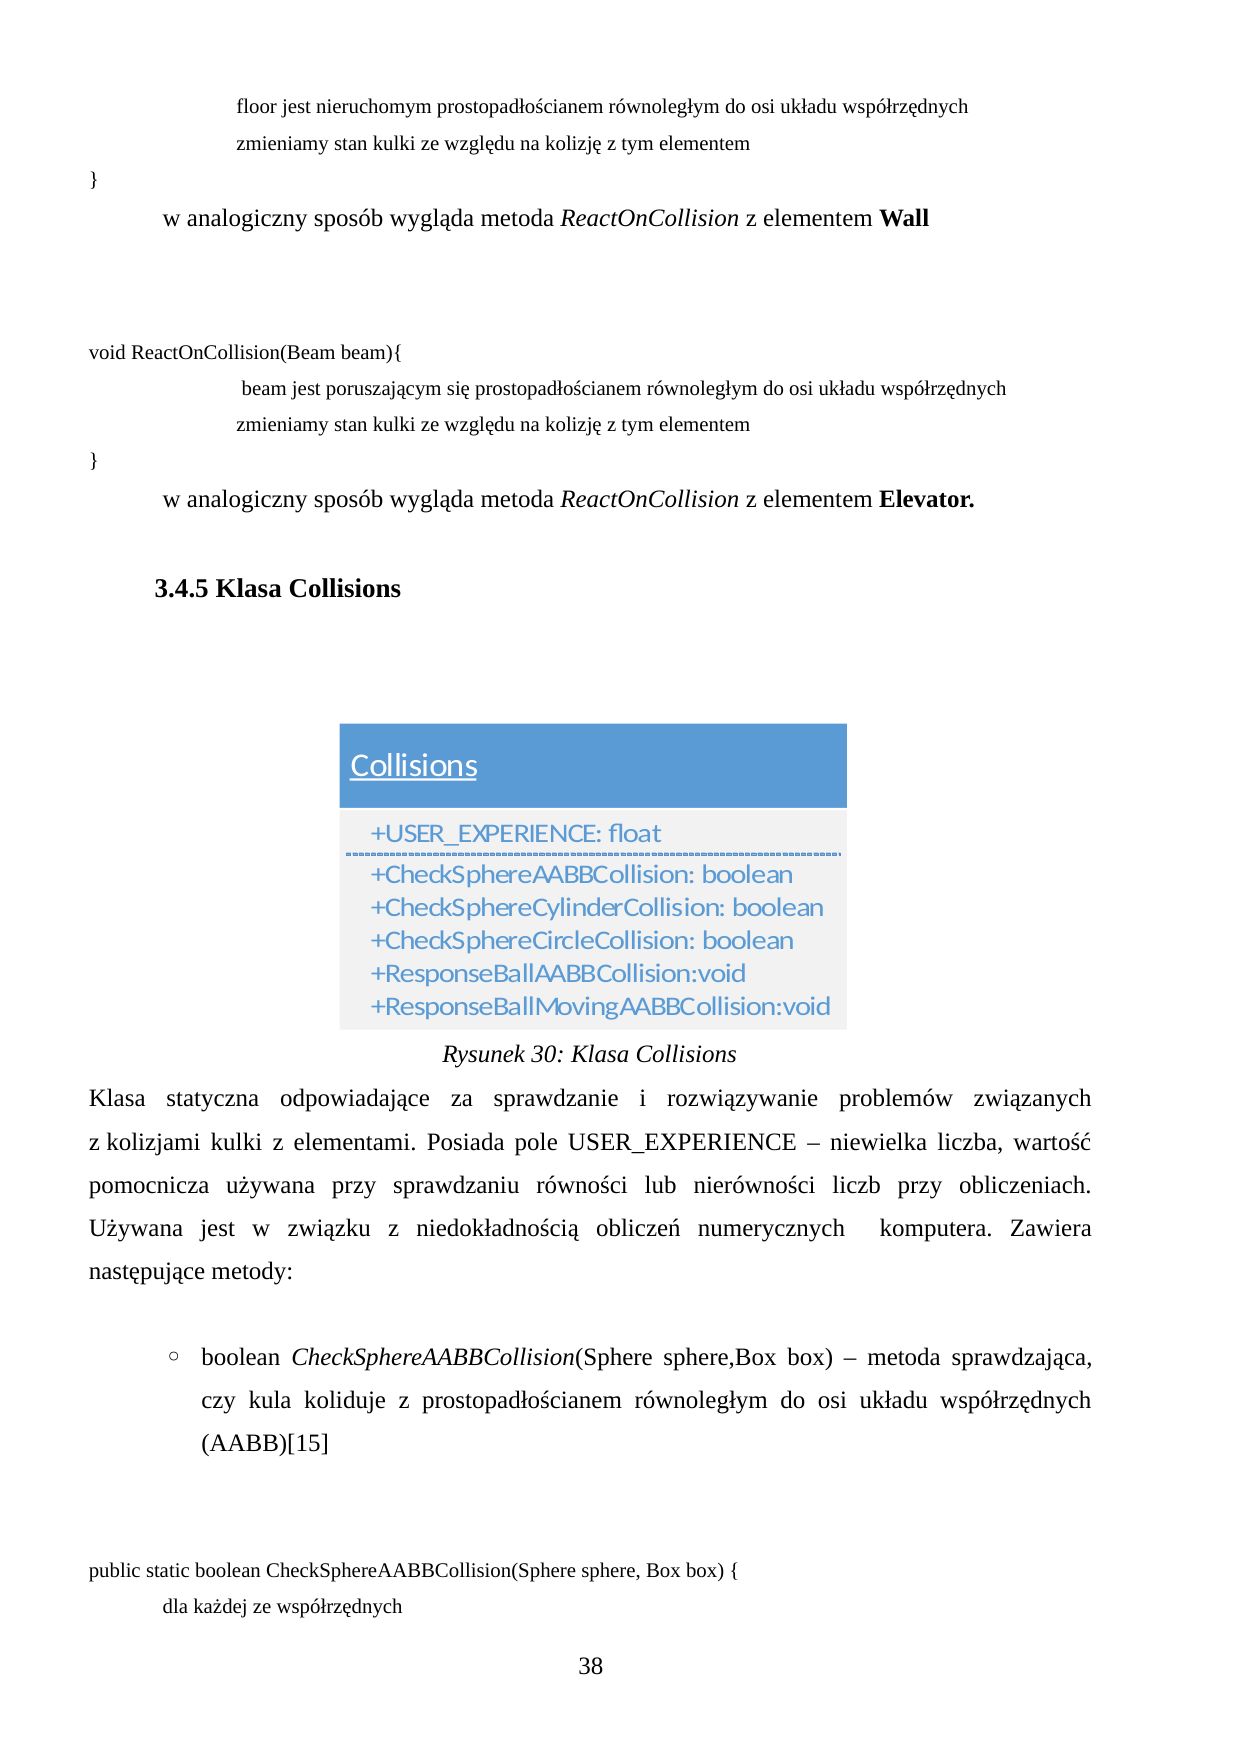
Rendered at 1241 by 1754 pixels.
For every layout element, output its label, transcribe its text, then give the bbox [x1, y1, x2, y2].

text } [88, 448, 1093, 472]
text w analogiczny sposób wygląda metoda ReactOnCollision z elementem Wall [88, 203, 1093, 231]
text Rysunek 30: Klasa Collisions [332, 1037, 849, 1067]
text floor jest nieruchomym prostopadłościanem równoległym do osi układu współrzędnych [88, 94, 1093, 118]
text public static boolean CheckSphereAABBCollision(Sphere sphere, Box box) { [88, 1558, 1093, 1582]
text dla każdej ze współrzędnych [88, 1594, 1093, 1618]
text w analogiczny sposób wygląda metoda ReactOnCollision z elementem Elevator. [88, 484, 1093, 513]
text zmieniamy stan kulki ze względu na kolizję z tym elementem [88, 131, 1093, 154]
text Klasa statyczna odpowiadające za sprawdzanie i rozwiązywanie problemów związanych z kolizjami kulki z elementami. Posiada pole USER_EXPERIENCE – niewielka liczba, wartość pomocnicza używana przy sprawdzaniu równości lub nierówności liczb przy obliczeniach. Używana jest w związku z niedokładnością obliczeń numerycznych komputera. Zawiera następujące metody: [88, 677, 1093, 1285]
text void ReactOnCollision(Beam beam){ [88, 340, 1093, 364]
subtitle Klasa Collisions [148, 572, 1093, 603]
text beam jest poruszającym się prostopadłościanem równoległym do osi układu współrzędnych [88, 376, 1093, 400]
text } [88, 167, 1093, 191]
list boolean CheckSphereAABBCollision(Sphere sphere,Box box) – metoda sprawdzająca, czy kula koliduje z prostopadłościanem równoległym do osi układu współrzędnych (AABB)[15] [163, 1342, 1093, 1457]
text zmieniamy stan kulki ze względu na kolizję z tym elementem [88, 412, 1093, 436]
